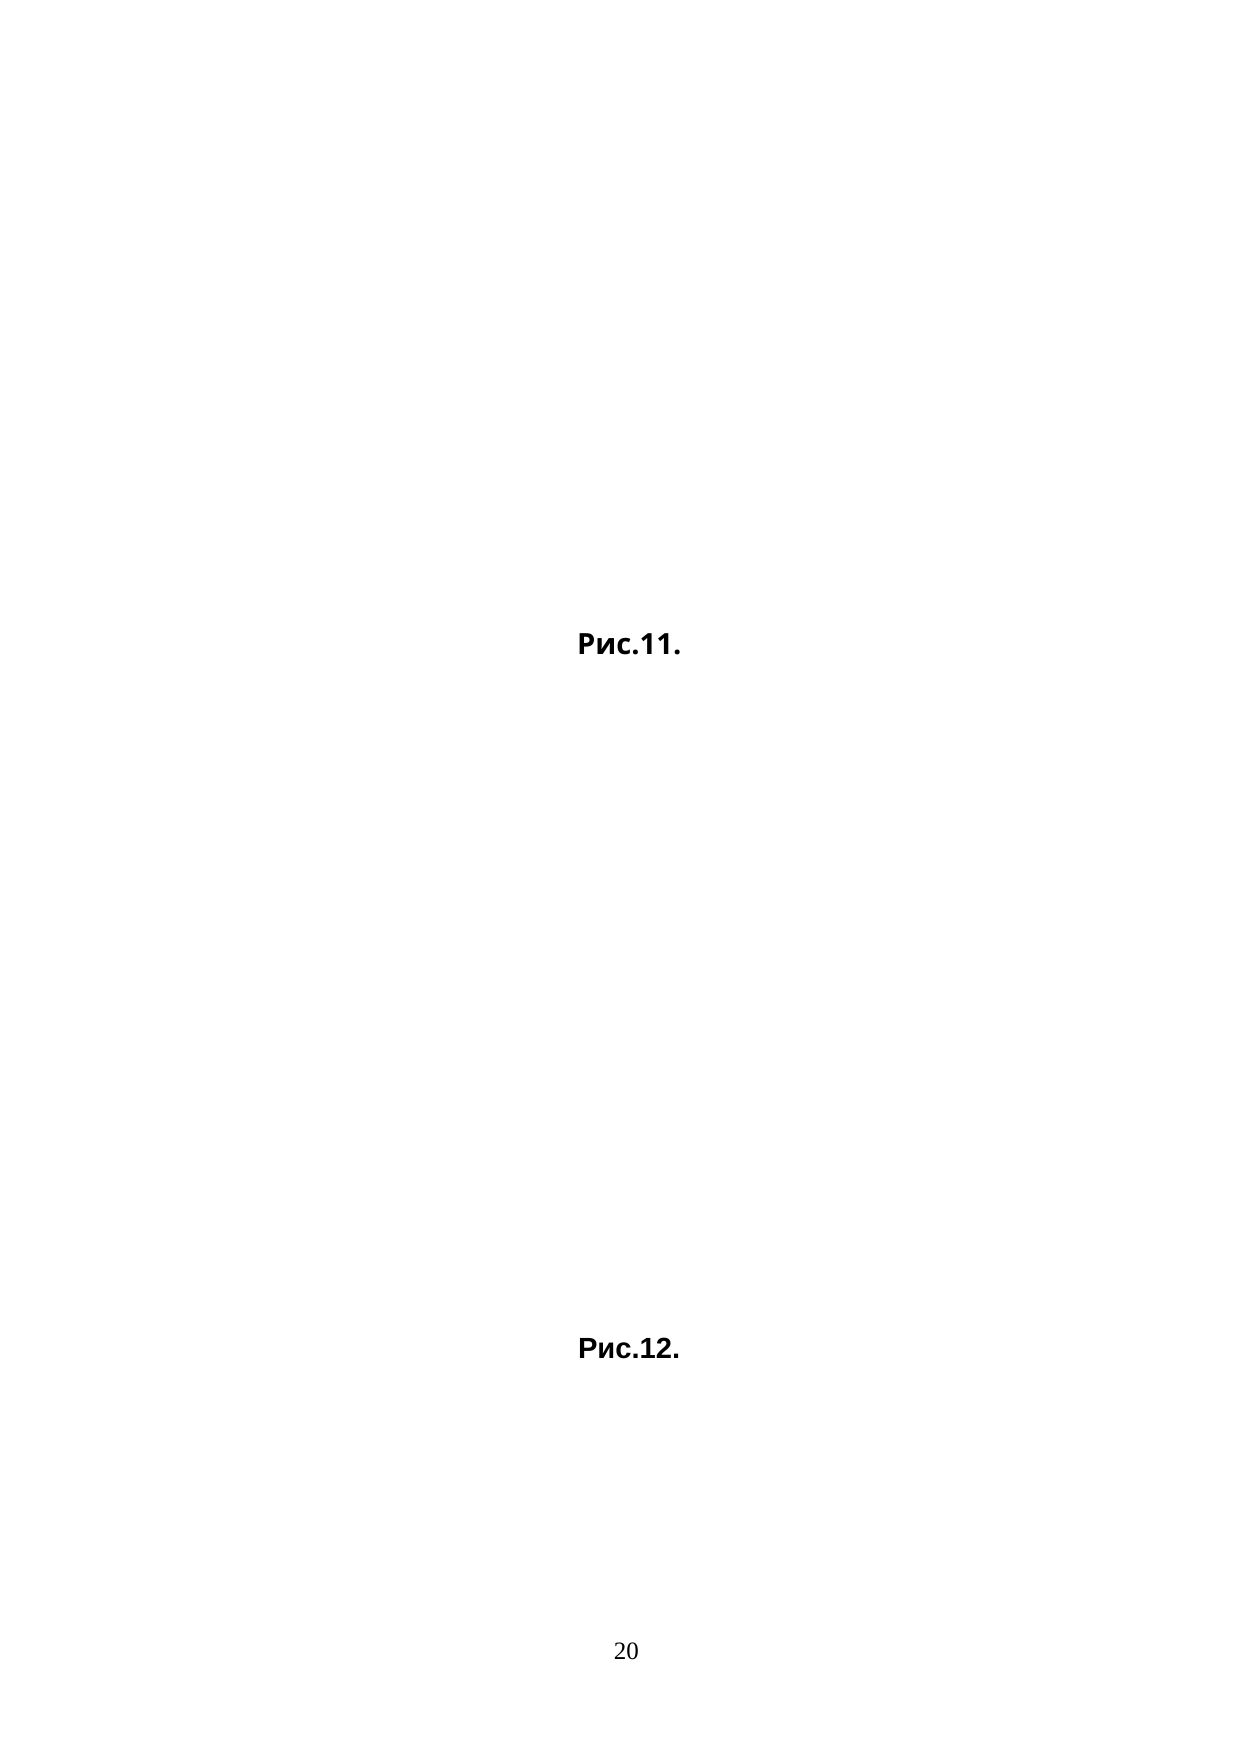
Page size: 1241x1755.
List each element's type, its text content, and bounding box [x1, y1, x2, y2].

text Рис.12. [136, 1331, 1122, 1365]
text Рис.11. [136, 623, 1122, 663]
